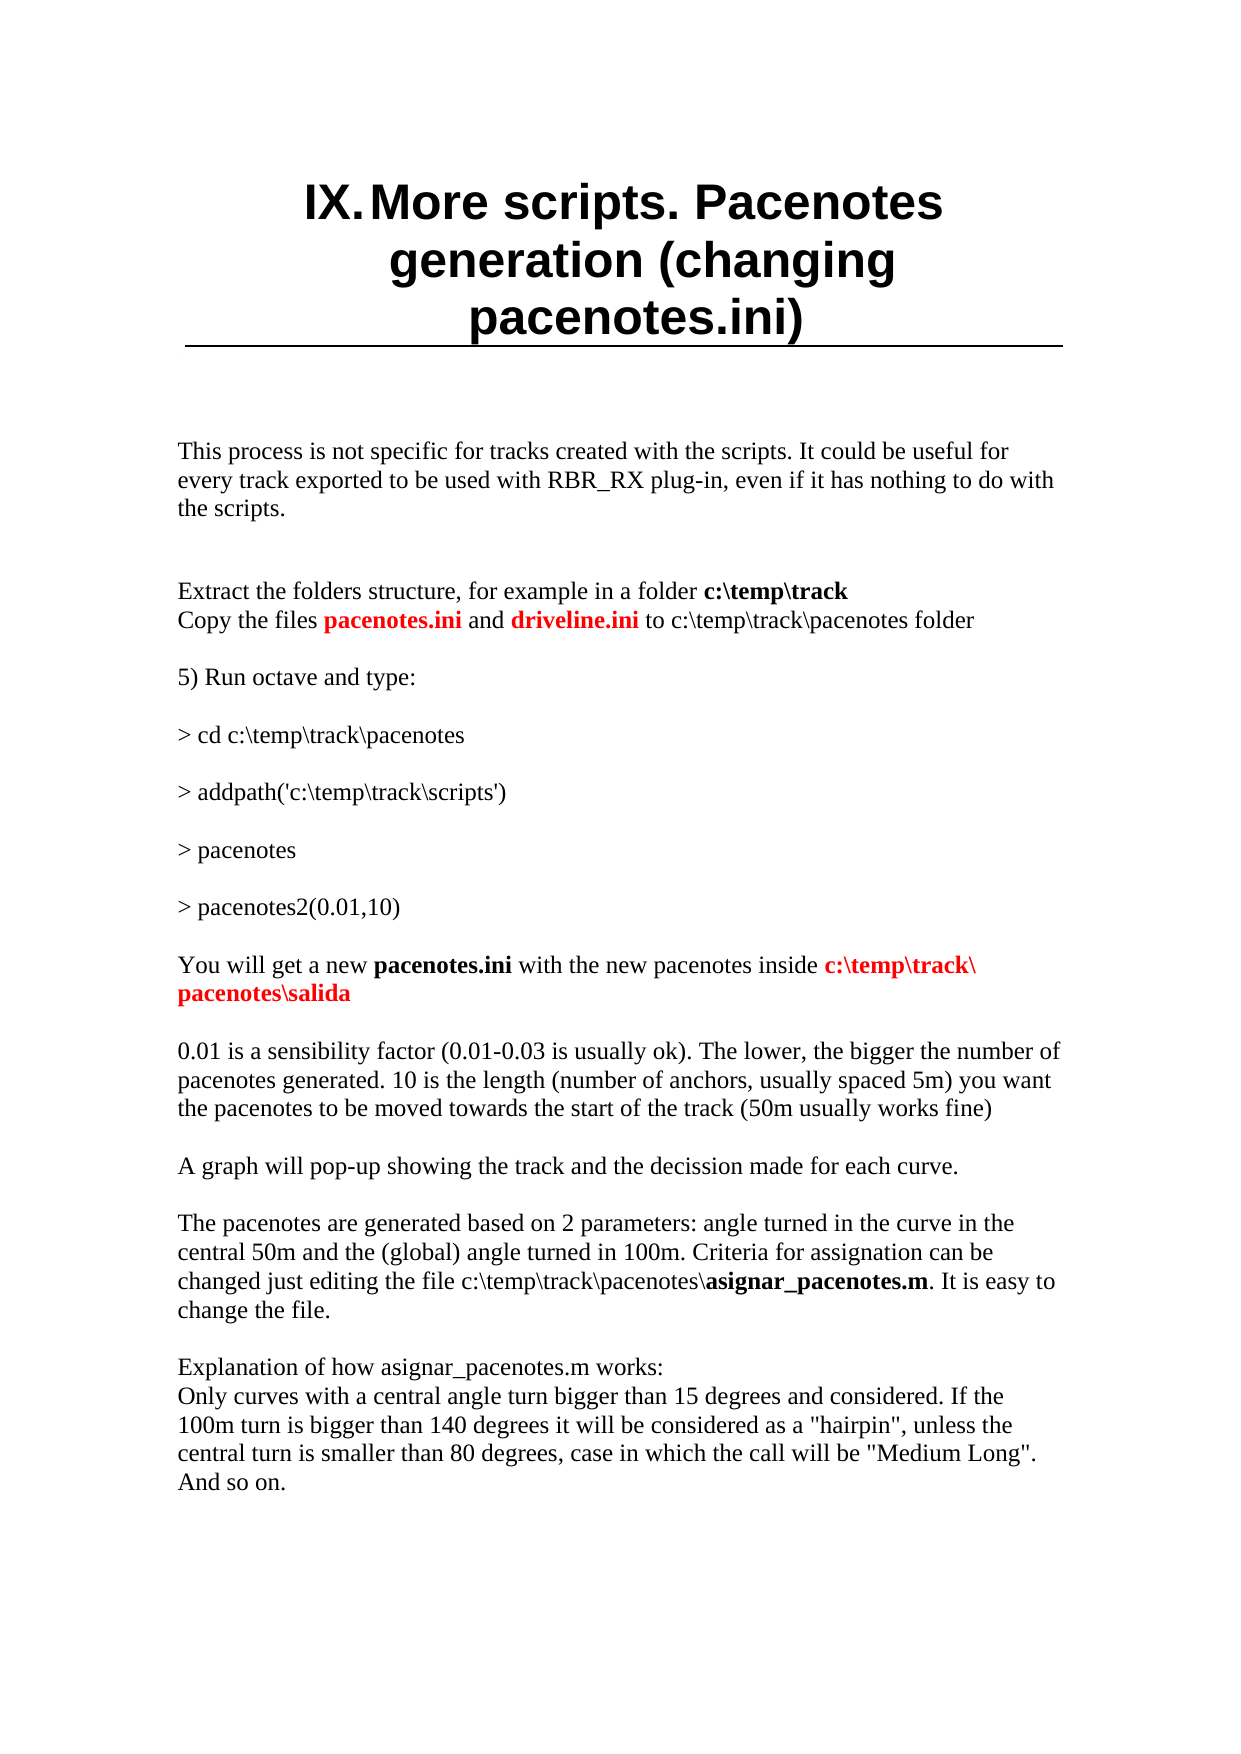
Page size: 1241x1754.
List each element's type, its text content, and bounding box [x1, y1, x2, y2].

text This process is not specific for tracks created with the scripts. It could be useful for every track exported to be used with RBR_RX plug-in, even if it has nothing to do with the scripts. [177, 436, 1063, 551]
subtitle More scripts. Pacenotes generation (changing pacenotes.ini) [185, 173, 1063, 345]
text Extract the folders structure, for example in a folder c:\temp\track Copy the files pacenotes.ini and driveline.ini to c:\temp\track\pacenotes folder 5) Run octave and type: > cd c:\temp\track\pacenotes > addpath('c:\temp\track\scripts') > pacenotes > pacenotes2(0.01,10) You will get a new pacenotes.ini with the new pacenotes inside c:\temp\track\pacenotes\salida 0.01 is a sensibility factor (0.01-0.03 is usually ok). The lower, the bigger the number of pacenotes generated. 10 is the length (number of anchors, usually spaced 5m) you want the pacenotes to be moved towards the start of the track (50m usually works fine) A graph will pop-up showing the track and the decission made for each curve. The pacenotes are generated based on 2 parameters: angle turned in the curve in the central 50m and the (global) angle turned in 100m. Criteria for assignation can be changed just editing the file c:\temp\track\pacenotes\asignar_pacenotes.m. It is easy to change the file. Explanation of how asignar_pacenotes.m works: Only curves with a central angle turn bigger than 15 degrees and considered. If the 100m turn is bigger than 140 degrees it will be considered as a "hairpin", unless the central turn is smaller than 80 degrees, case in which the call will be "Medium Long". And so on. [177, 576, 1063, 1496]
